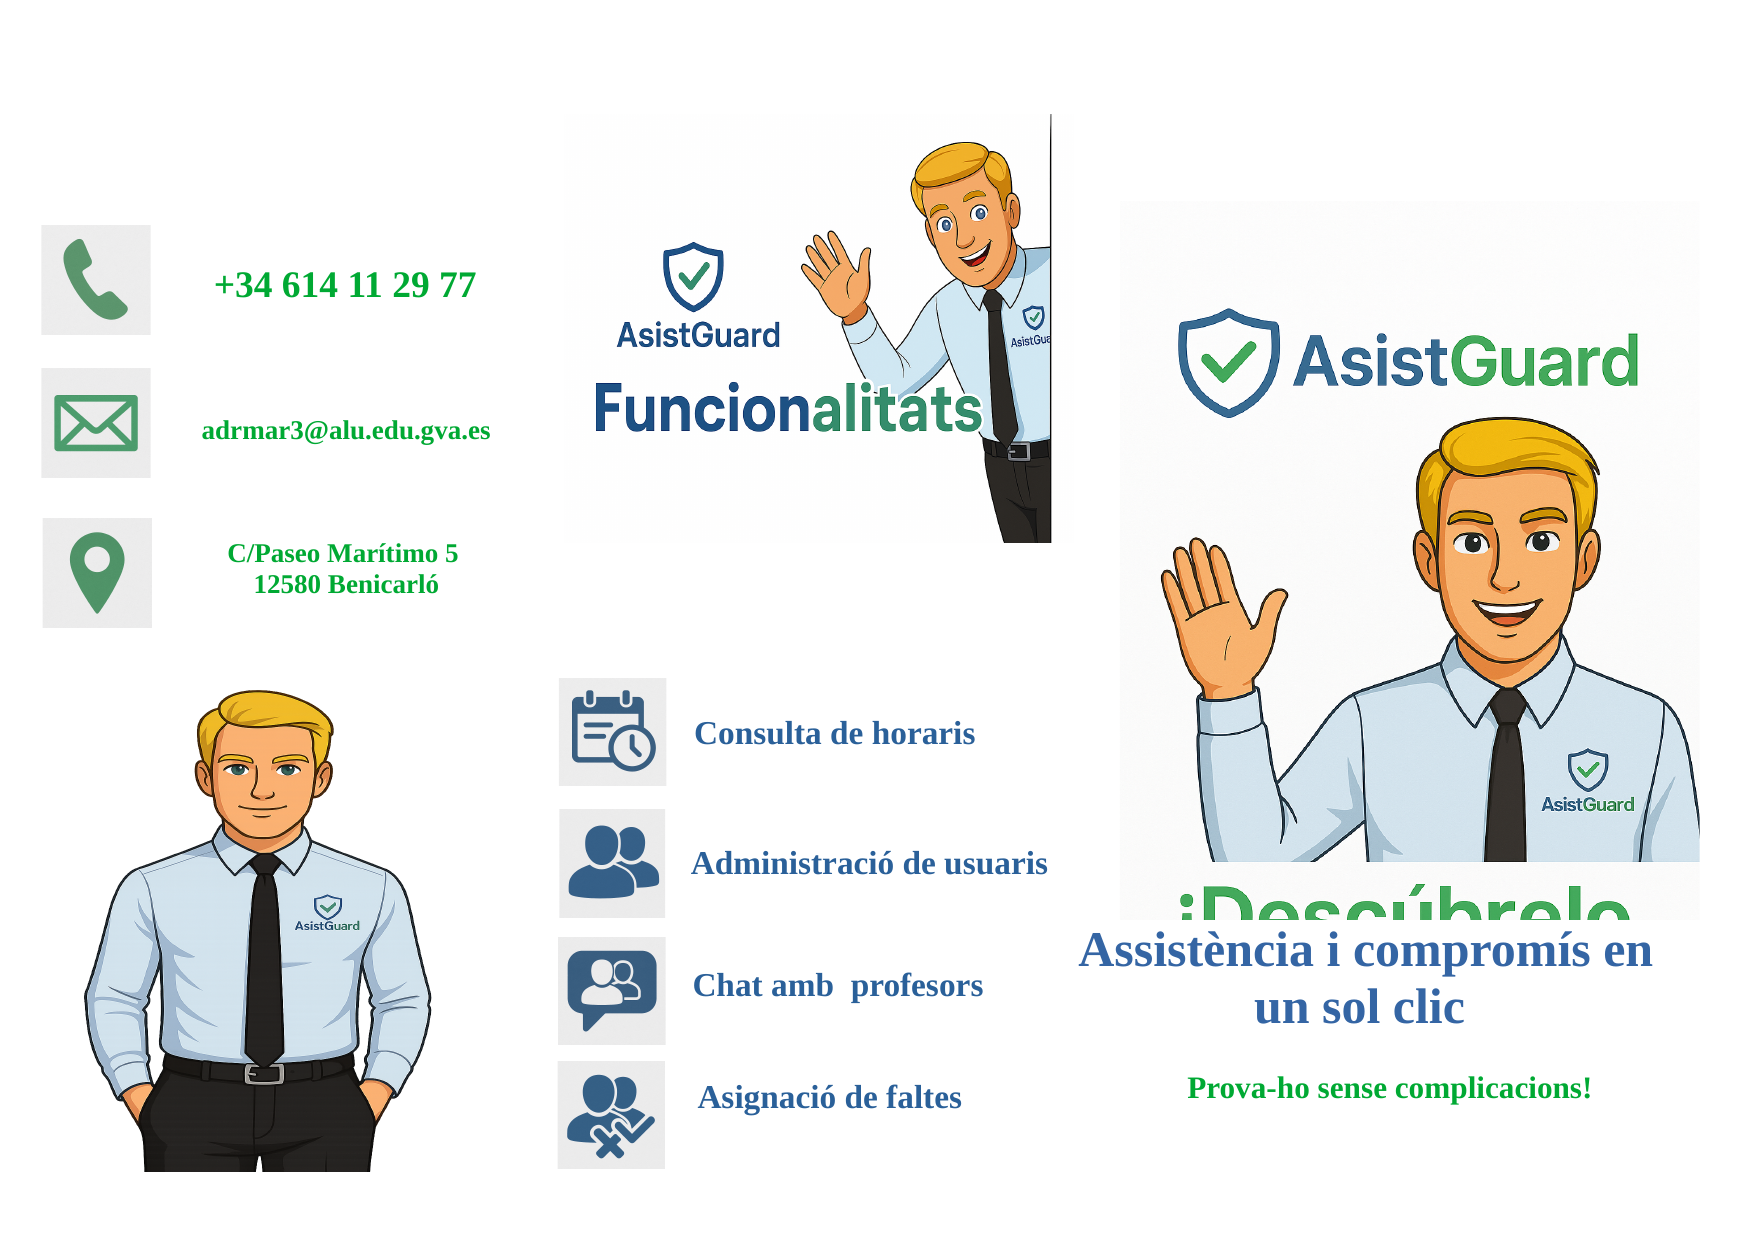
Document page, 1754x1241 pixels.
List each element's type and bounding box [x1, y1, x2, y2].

picture [559, 809, 666, 918]
picture [557, 1061, 665, 1169]
picture [558, 678, 667, 786]
picture [42, 518, 152, 628]
picture [52, 671, 474, 1172]
picture [41, 225, 151, 335]
picture [563, 114, 1074, 543]
picture [558, 937, 666, 1045]
picture [1119, 201, 1700, 920]
picture [41, 368, 151, 478]
